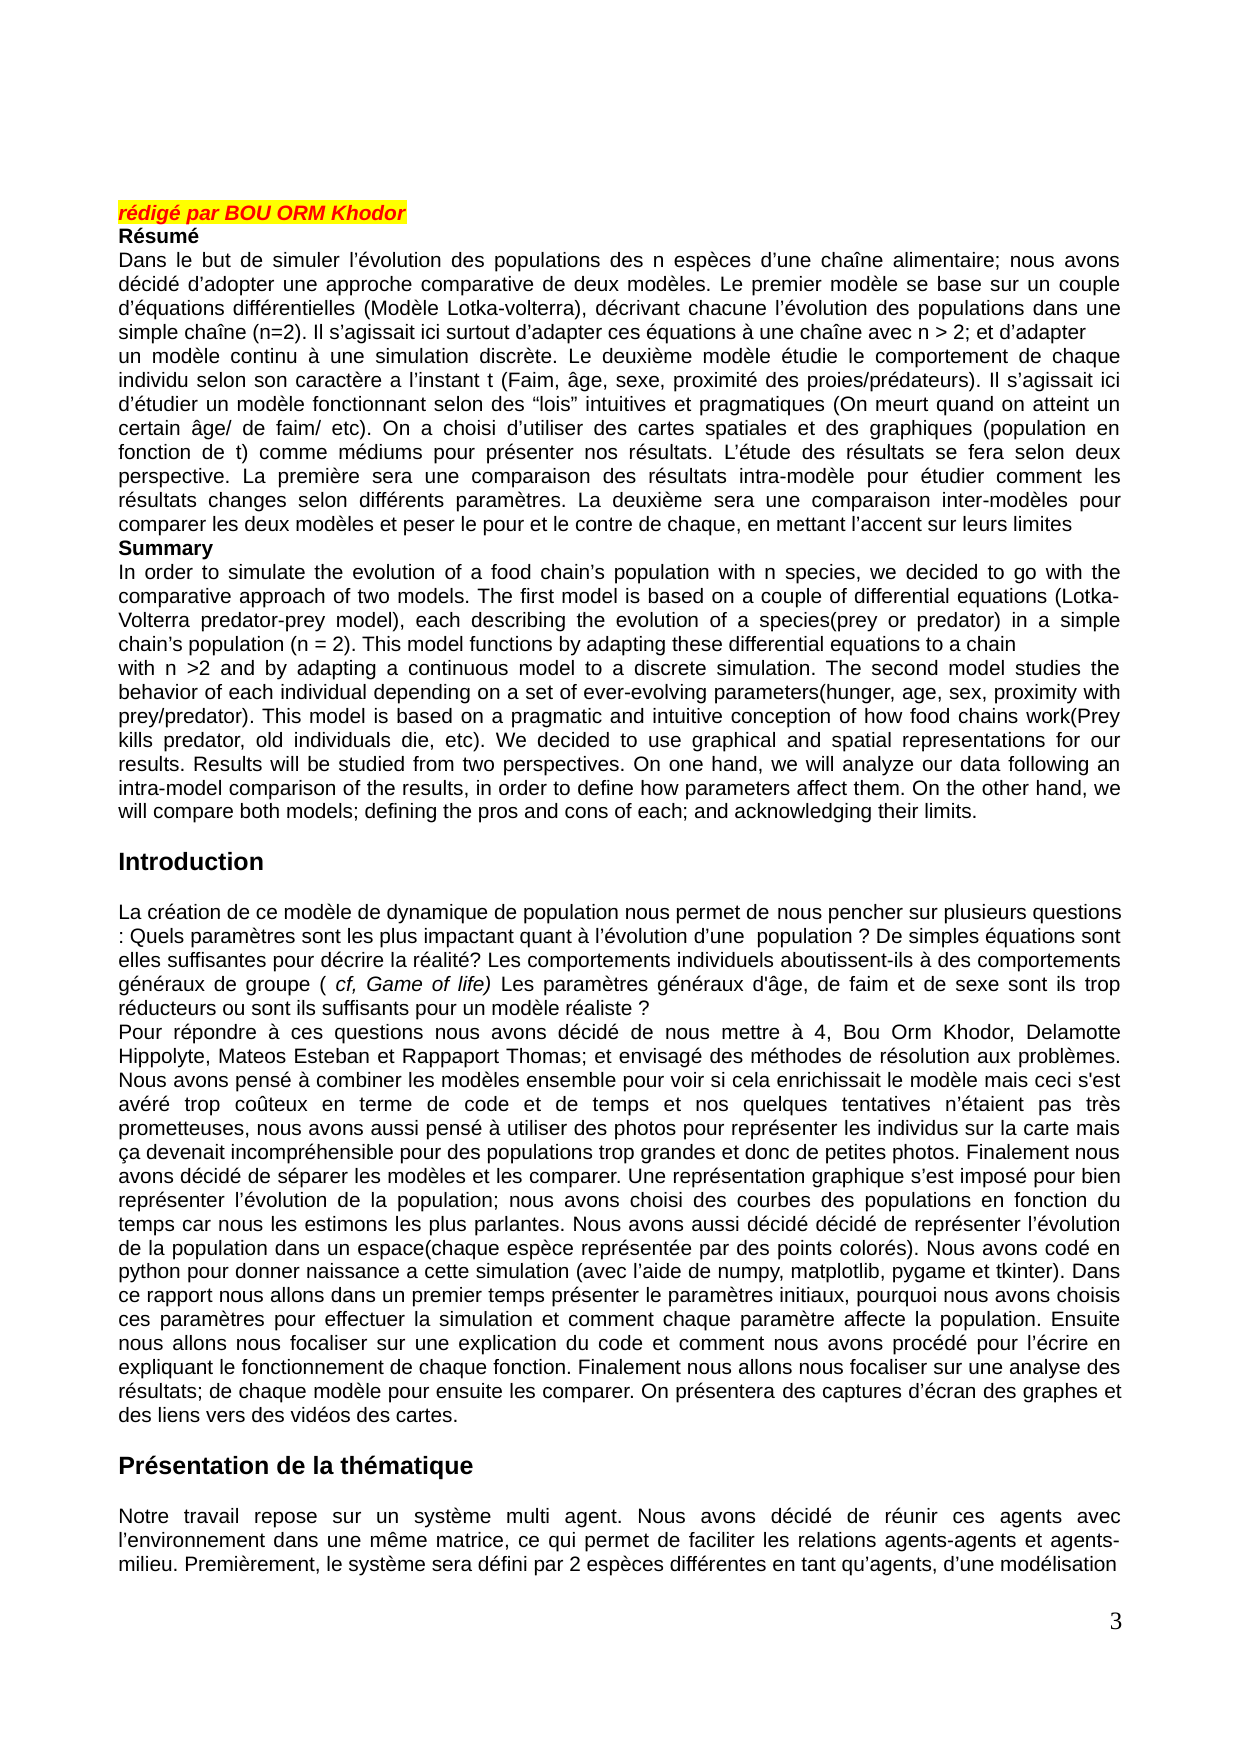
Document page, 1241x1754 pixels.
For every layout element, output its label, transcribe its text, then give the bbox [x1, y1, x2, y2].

text In order to simulate the evolution of a food chain’s population with n species, we decided to go with the comparative approach of two models. The first model is based on a couple of differential equations (Lotka-Volterra predator-prey model), each describing the evolution of a species(prey or predator) in a simple chain’s population (n = 2). This model functions by adapting these differential equations to a chain [118, 560, 1122, 656]
text Pour répondre à ces questions nous avons décidé de nous mettre à 4, Bou Orm Khodor, Delamotte Hippolyte, Mateos Esteban et Rappaport Thomas; et envisagé des méthodes de résolution aux problèmes. Nous avons pensé à combiner les modèles ensemble pour voir si cela enrichissait le modèle mais ceci s'est avéré trop coûteux en terme de code et de temps et nos quelques tentatives n’étaient pas très prometteuses, nous avons aussi pensé à utiliser des photos pour représenter les individus sur la carte mais ça devenait incompréhensible pour des populations trop grandes et donc de petites photos. Finalement nous avons décidé de séparer les modèles et les comparer. Une représentation graphique s’est imposé pour bien représenter l’évolution de la population; nous avons choisi des courbes des populations en fonction du temps car nous les estimons les plus parlantes. Nous avons aussi décidé décidé de représenter l’évolution de la population dans un espace(chaque espèce représentée par des points colorés). Nous avons codé en python pour donner naissance a cette simulation (avec l’aide de numpy, matplotlib, pygame et tkinter). Dans ce rapport nous allons dans un premier temps présenter le paramètres initiaux, pourquoi nous avons choisis ces paramètres pour effectuer la simulation et comment chaque paramètre affecte la population. Ensuite nous allons nous focaliser sur une explication du code et comment nous avons procédé pour l’écrire en expliquant le fonctionnement de chaque fonction. Finalement nous allons nous focaliser sur une analyse des résultats; de chaque modèle pour ensuite les comparer. On présentera des captures d’écran des graphes et des liens vers des vidéos des cartes. [118, 1020, 1122, 1427]
text Dans le but de simuler l’évolution des populations des n espèces d’une chaîne alimentaire; nous avons décidé d’adopter une approche comparative de deux modèles. Le premier modèle se base sur un couple d’équations différentielles (Modèle Lotka-volterra), décrivant chacune l’évolution des populations dans une simple chaîne (n=2). Il s’agissait ici surtout d’adapter ces équations à une chaîne avec n > 2; et d’adapter [118, 248, 1122, 344]
text Résumé [118, 224, 1122, 248]
text Présentation de la thématique [118, 1451, 1122, 1480]
text un modèle continu à une simulation discrète. Le deuxième modèle étudie le comportement de chaque individu selon son caractère a l’instant t (Faim, âge, sexe, proximité des proies/prédateurs). Il s’agissait ici d’étudier un modèle fonctionnant selon des “lois” intuitives et pragmatiques (On meurt quand on atteint un certain âge/ de faim/ etc). On a choisi d’utiliser des cartes spatiales et des graphiques (population en fonction de t) comme médiums pour présenter nos résultats. L’étude des résultats se fera selon deux perspective. La première sera une comparaison des résultats intra-modèle pour étudier comment les résultats changes selon différents paramètres. La deuxième sera une comparaison inter-modèles pour comparer les deux modèles et peser le pour et le contre de chaque, en mettant l’accent sur leurs limites [118, 344, 1122, 536]
text Introduction [118, 847, 1122, 876]
text Summary [118, 536, 1122, 560]
text La création de ce modèle de dynamique de population nous permet de nous pencher sur plusieurs questions : Quels paramètres sont les plus impactant quant à l’évolution d’une population ? De simples équations sont elles suffisantes pour décrire la réalité? Les comportements individuels aboutissent-ils à des comportements généraux de groupe ( cf, Game of life) Les paramètres généraux d'âge, de faim et de sexe sont ils trop réducteurs ou sont ils suffisants pour un modèle réaliste ? [118, 900, 1122, 1020]
text Notre travail repose sur un système multi agent. Nous avons décidé de réunir ces agents avec l’environnement dans une même matrice, ce qui permet de faciliter les relations agents-agents et agents-milieu. Premièrement, le système sera défini par 2 espèces différentes en tant qu’agents, d’une modélisation [118, 1504, 1122, 1576]
text rédigé par BOU ORM Khodor [118, 200, 1122, 224]
text with n >2 and by adapting a continuous model to a discrete simulation. The second model studies the behavior of each individual depending on a set of ever-evolving parameters(hunger, age, sex, proximity with prey/predator). This model is based on a pragmatic and intuitive conception of how food chains work(Prey kills predator, old individuals die, etc). We decided to use graphical and spatial representations for our results. Results will be studied from two perspectives. On one hand, we will analyze our data following an intra-model comparison of the results, in order to define how parameters affect them. On the other hand, we will compare both models; defining the pros and cons of each; and acknowledging their limits. [118, 656, 1122, 823]
